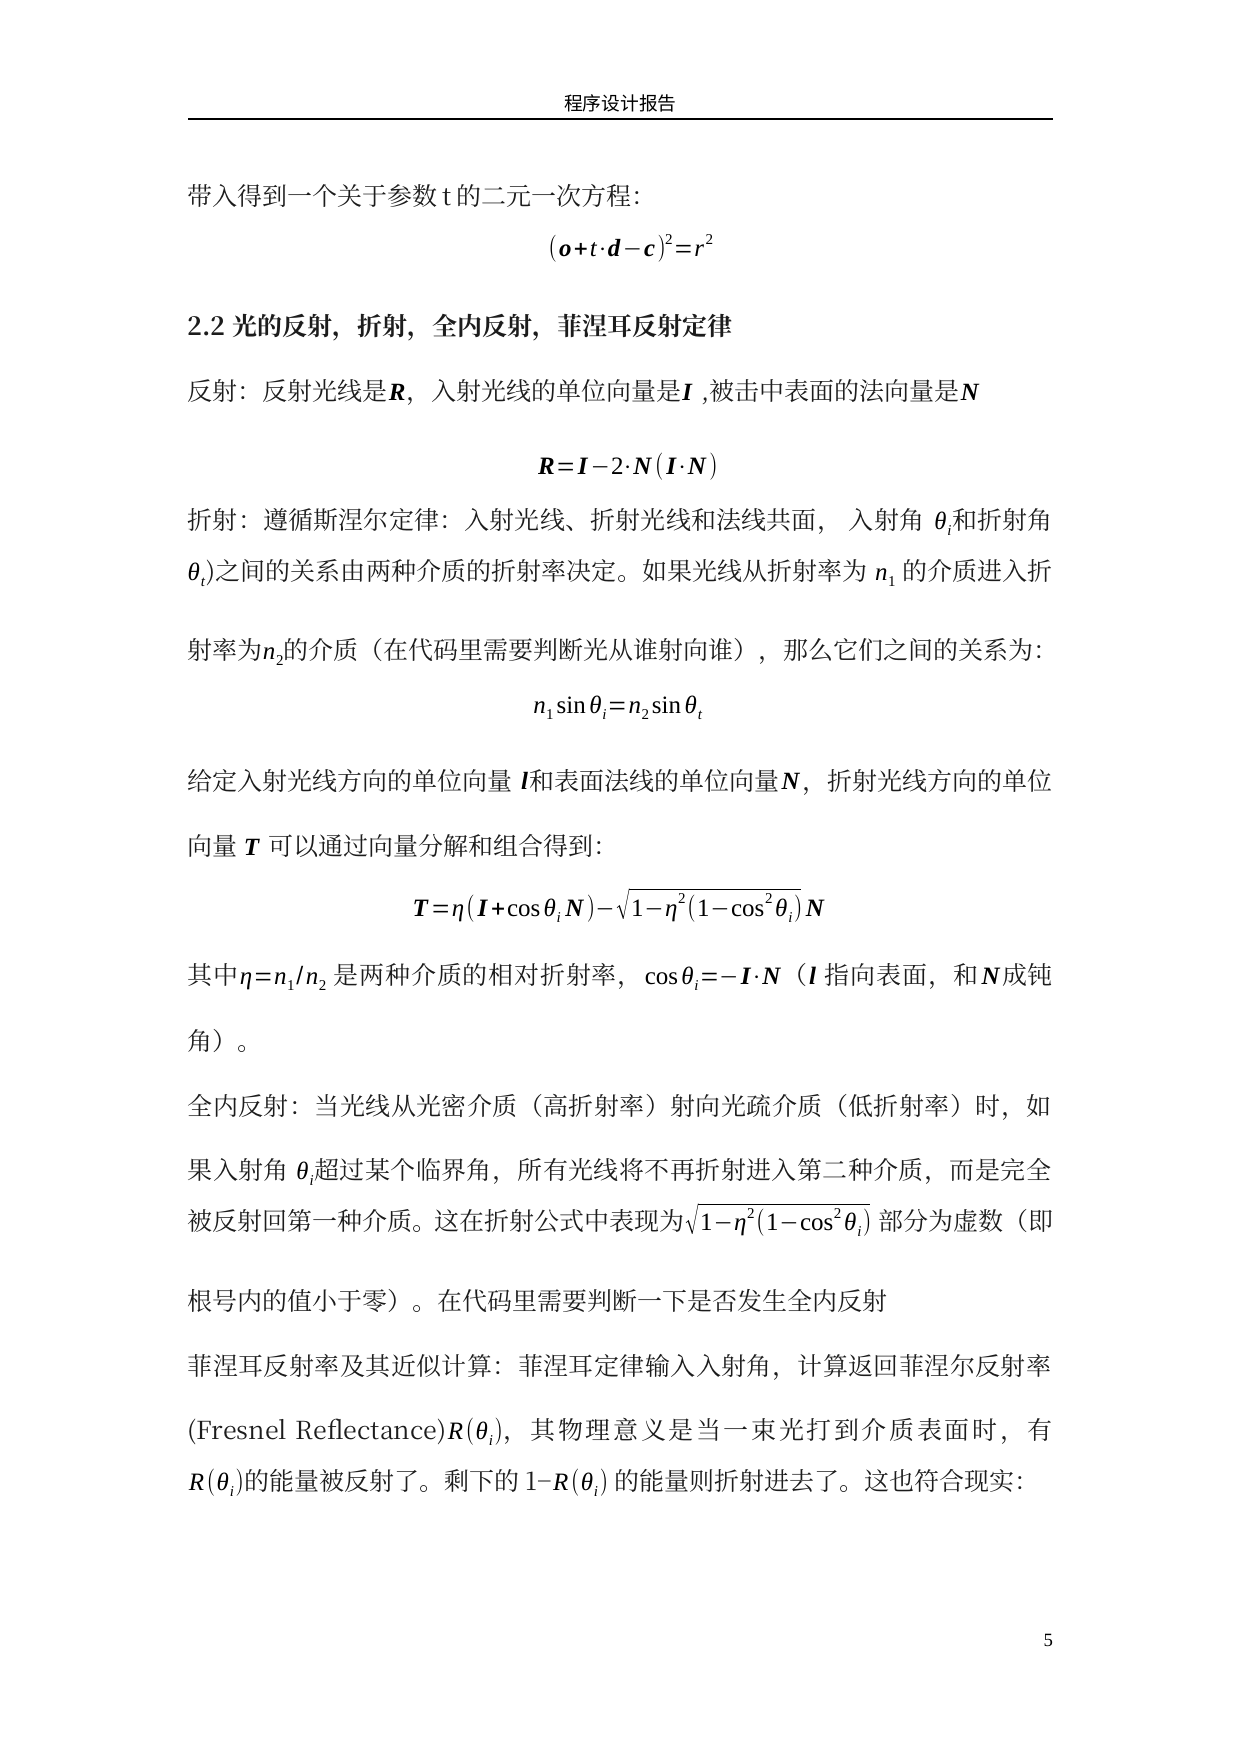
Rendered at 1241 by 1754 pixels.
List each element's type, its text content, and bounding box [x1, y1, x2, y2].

text 折射：遵循斯涅尔定律：入射光线、折射光线和法线共面， 入射角 和折射角 )之间的关系由两种介质的折射率决定。如果光线从折射率为 的介质进入折射率为的介质（在代码里需要判断光从谁射向谁），那么它们之间的关系为： [187, 422, 1053, 682]
text 菲涅耳反射率及其近似计算：菲涅耳定律输入入射角，计算返回菲涅尔反射率 (Fresnel Reflectance)，其物理意义是当一束光打到介质表面时，有的能量被反射了。剩下的 1− 的能量则折射进去了。这也符合现实： [187, 1332, 1053, 1527]
text 全内反射：当光线从光密介质（高折射率）射向光疏介质（低折射率）时，如果入射角 超过某个临界角，所有光线将不再折射进入第二种介质，而是完全被反射回第一种介质。这在折射公式中表现为 部分为虚数（即根号内的值小于零）。在代码里需要判断一下是否发生全内反射 [187, 1072, 1053, 1332]
text 反射：反射光线是，入射光线的单位向量是 ,被击中表面的法向量是 [187, 357, 1053, 422]
text 给定入射光线方向的单位向量 和表面法线的单位向量，折射光线方向的单位向量 可以通过向量分解和组合得到： [187, 682, 1053, 877]
text 其中 是两种介质的相对折射率，（ 指向表面，和成钝角）。 [187, 877, 1053, 1072]
text 2.2 光的反射，折射，全内反射，菲涅耳反射定律 [187, 227, 1053, 357]
text 带入得到一个关于参数t的二元一次方程： [187, 162, 1053, 227]
